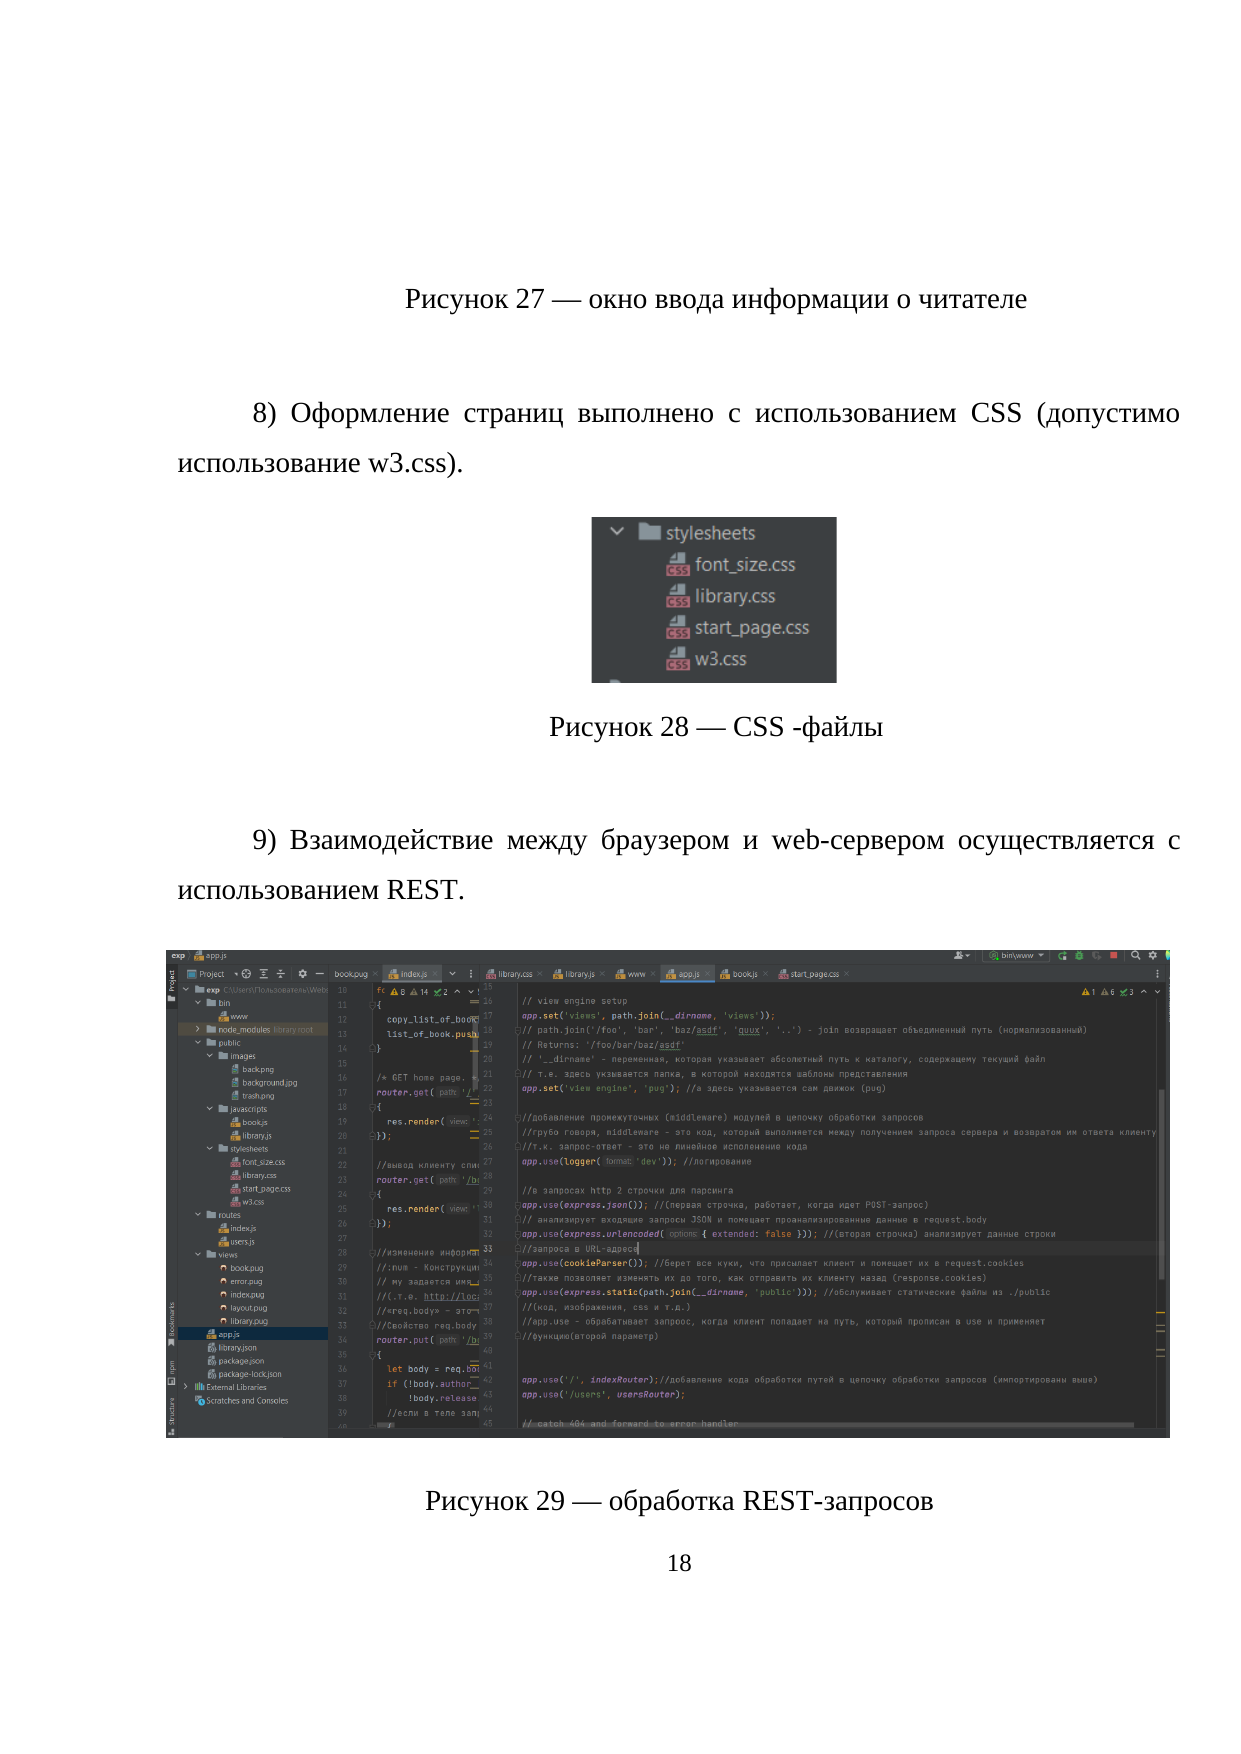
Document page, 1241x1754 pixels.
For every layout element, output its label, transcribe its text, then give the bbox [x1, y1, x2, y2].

text Рисунок 29 — обработка REST-запросов [177, 935, 1181, 1517]
text Рисунок 28 — CSS -файлы [177, 709, 1181, 743]
text Рисунок 27 — окно ввода информации о читателе [177, 282, 1181, 315]
text 8) Оформление страниц выполнено с использованием CSS (допустимо использование w3.css). [177, 395, 1181, 478]
text 9) Взаимодействие между браузером и web-сервером осуществляется с использованием REST. [177, 822, 1181, 906]
picture [591, 517, 837, 683]
picture [166, 950, 1170, 1438]
